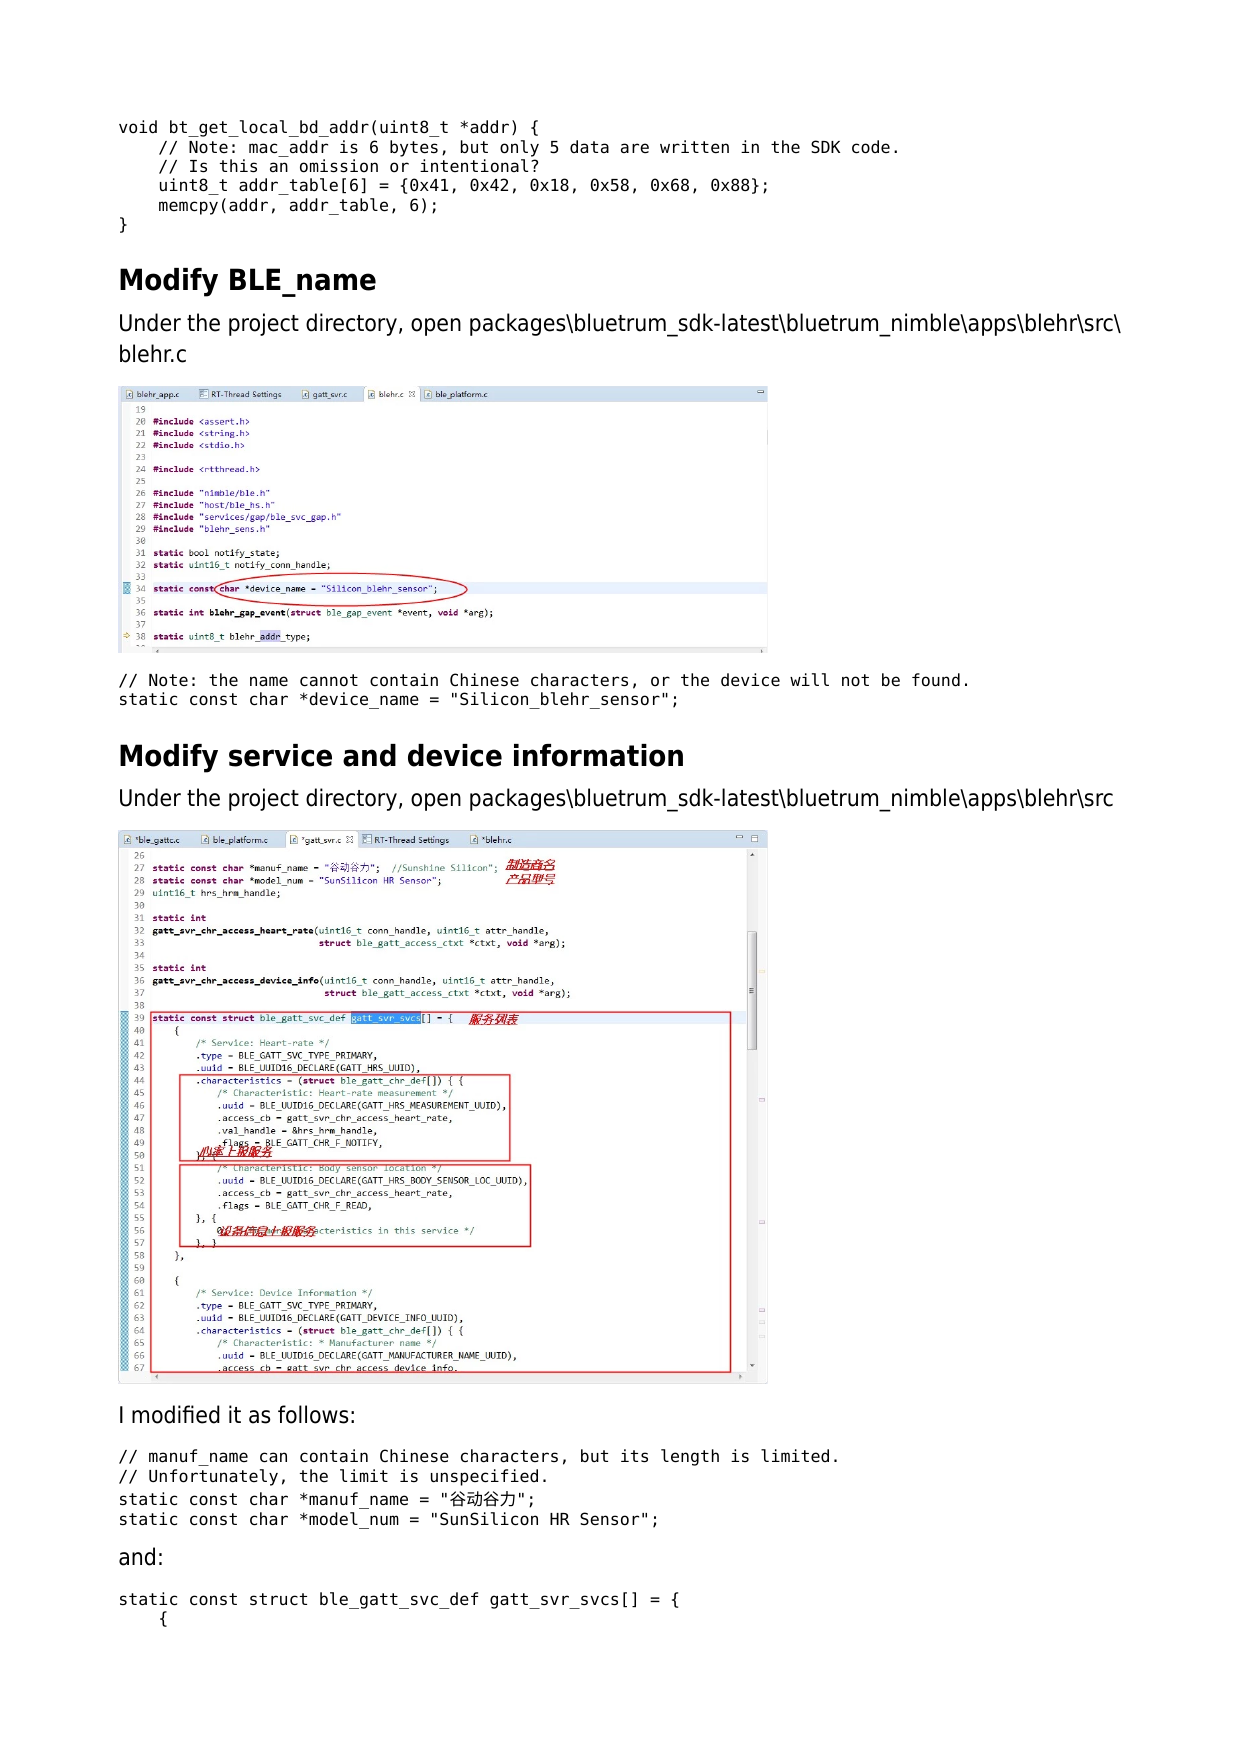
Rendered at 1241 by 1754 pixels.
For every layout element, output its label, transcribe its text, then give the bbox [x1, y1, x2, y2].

picture [118, 386, 768, 653]
text Under the project directory, open packages\bluetrum_sdk-latest\bluetrum_nimble\apps\blehr\src\blehr.c [118, 310, 1122, 367]
text void bt_get_local_bd_addr(uint8_t *addr) { [118, 118, 1122, 137]
text I modified it as follows: [118, 1402, 1122, 1429]
text } [118, 215, 1122, 234]
text Under the project directory, open packages\bluetrum_sdk-latest\bluetrum_nimble\apps\blehr\src [118, 786, 1122, 812]
subtitle Modify BLE_name [118, 264, 1122, 298]
text // Note: the name cannot contain Chinese characters, or the device will not be found. [118, 671, 1122, 690]
text // Note: mac_addr is 6 bytes, but only 5 data are written in the SDK code. [118, 137, 1122, 157]
text // Unfortunately, the limit is unspecified. [118, 1467, 1122, 1486]
picture [118, 830, 768, 1384]
text static const char *model_num = "SunSilicon HR Sensor"; [118, 1510, 1122, 1529]
text static const struct ble_gatt_svc_def gatt_svr_svcs[] = { [118, 1589, 1122, 1609]
text static const char *device_name = "Silicon_blehr_sensor"; [118, 690, 1122, 710]
subtitle Modify service and device information [118, 739, 1122, 773]
text and: [118, 1544, 1122, 1571]
text static const char *manuf_name = "谷动谷力"; [118, 1486, 1122, 1510]
text // Is this an omission or intentional? [118, 157, 1122, 176]
text // manuf_name can contain Chinese characters, but its length is limited. [118, 1447, 1122, 1467]
text uint8_t addr_table[6] = {0x41, 0x42, 0x18, 0x58, 0x68, 0x88}; [118, 176, 1122, 196]
text { [118, 1609, 1122, 1628]
text memcpy(addr, addr_table, 6); [118, 196, 1122, 215]
